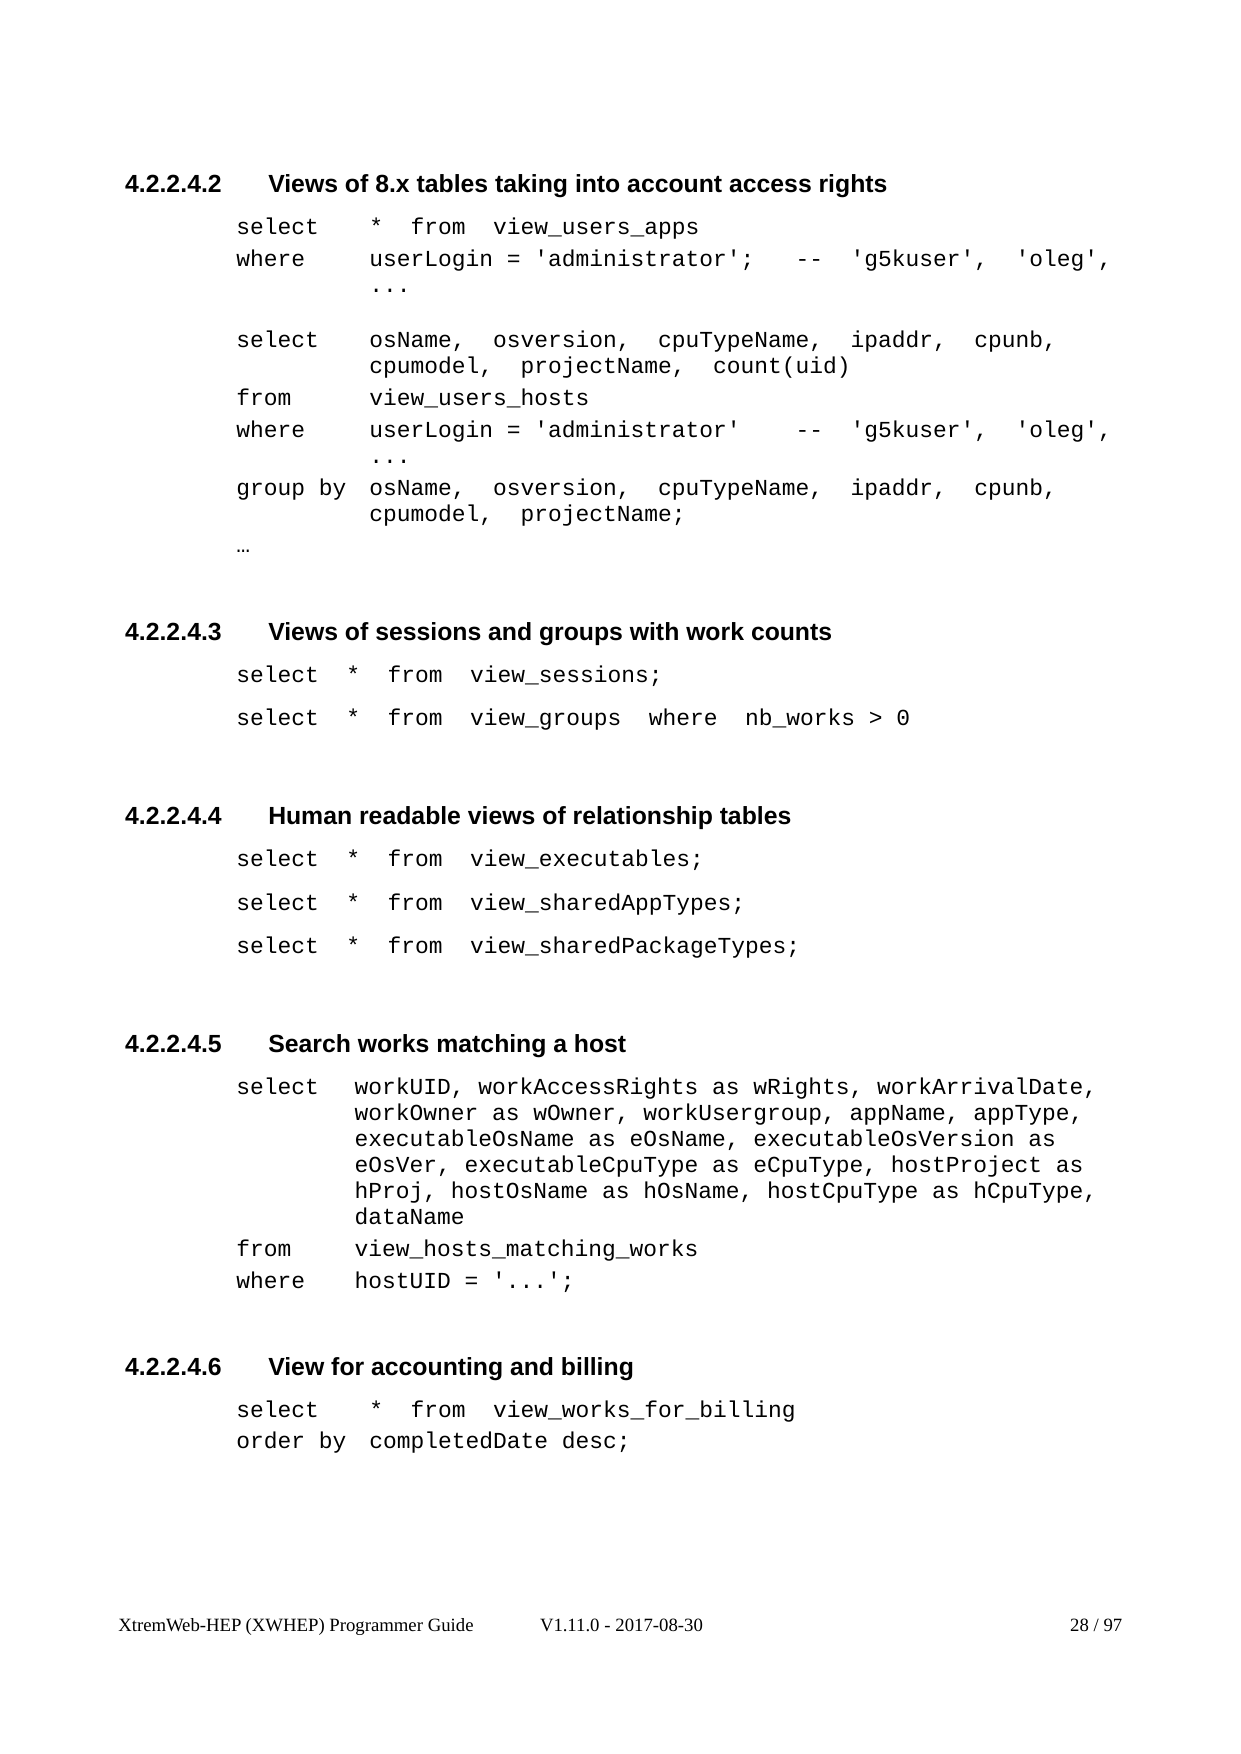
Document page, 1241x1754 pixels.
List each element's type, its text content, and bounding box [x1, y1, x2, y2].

text order by completedDate desc; [236, 1430, 1122, 1456]
text where userLogin = 'administrator' -- 'g5kuser', 'oleg', ... [236, 418, 1122, 470]
subtitle Views of 8.x tables taking into account access rights [118, 169, 1122, 198]
text from view_users_hosts [236, 386, 1122, 412]
text where hostUID = '...'; [236, 1269, 1122, 1295]
text select osName, osversion, cpuTypeName, ipaddr, cpunb, cpumodel, projectName, count(uid) [236, 328, 1122, 380]
text … [236, 534, 1122, 560]
text select * from view_groups where nb_works > 0 [236, 707, 1122, 732]
text select * from view_works_for_billing [236, 1398, 1122, 1424]
text select * from view_sharedAppTypes; [236, 891, 1122, 917]
text select * from view_sharedPackageTypes; [236, 935, 1122, 961]
text select * from view_executables; [236, 847, 1122, 873]
subtitle Views of sessions and groups with work counts [118, 617, 1122, 645]
text select workUID, workAccessRights as wRights, workArrivalDate, workOwner as wOwner, workUsergroup, appName, appType, executableOsName as eOsName, executableOsVersion as eOsVer, executableCpuType as eCpuType, hostProject as hProj, hostOsName as hOsName, hostCpuType as hCpuType, dataName [236, 1076, 1122, 1231]
subtitle View for accounting and billing [118, 1352, 1122, 1380]
text select * from view_sessions; [236, 663, 1122, 689]
text from view_hosts_matching_works [236, 1237, 1122, 1263]
text where userLogin = 'administrator'; -- 'g5kuser', 'oleg', ... [236, 247, 1122, 299]
subtitle Search works matching a host [118, 1029, 1122, 1058]
text group by osName, osversion, cpuTypeName, ipaddr, cpunb, cpumodel, projectName; [236, 476, 1122, 528]
text select * from view_users_apps [236, 215, 1122, 241]
subtitle Human readable views of relationship tables [118, 801, 1122, 830]
